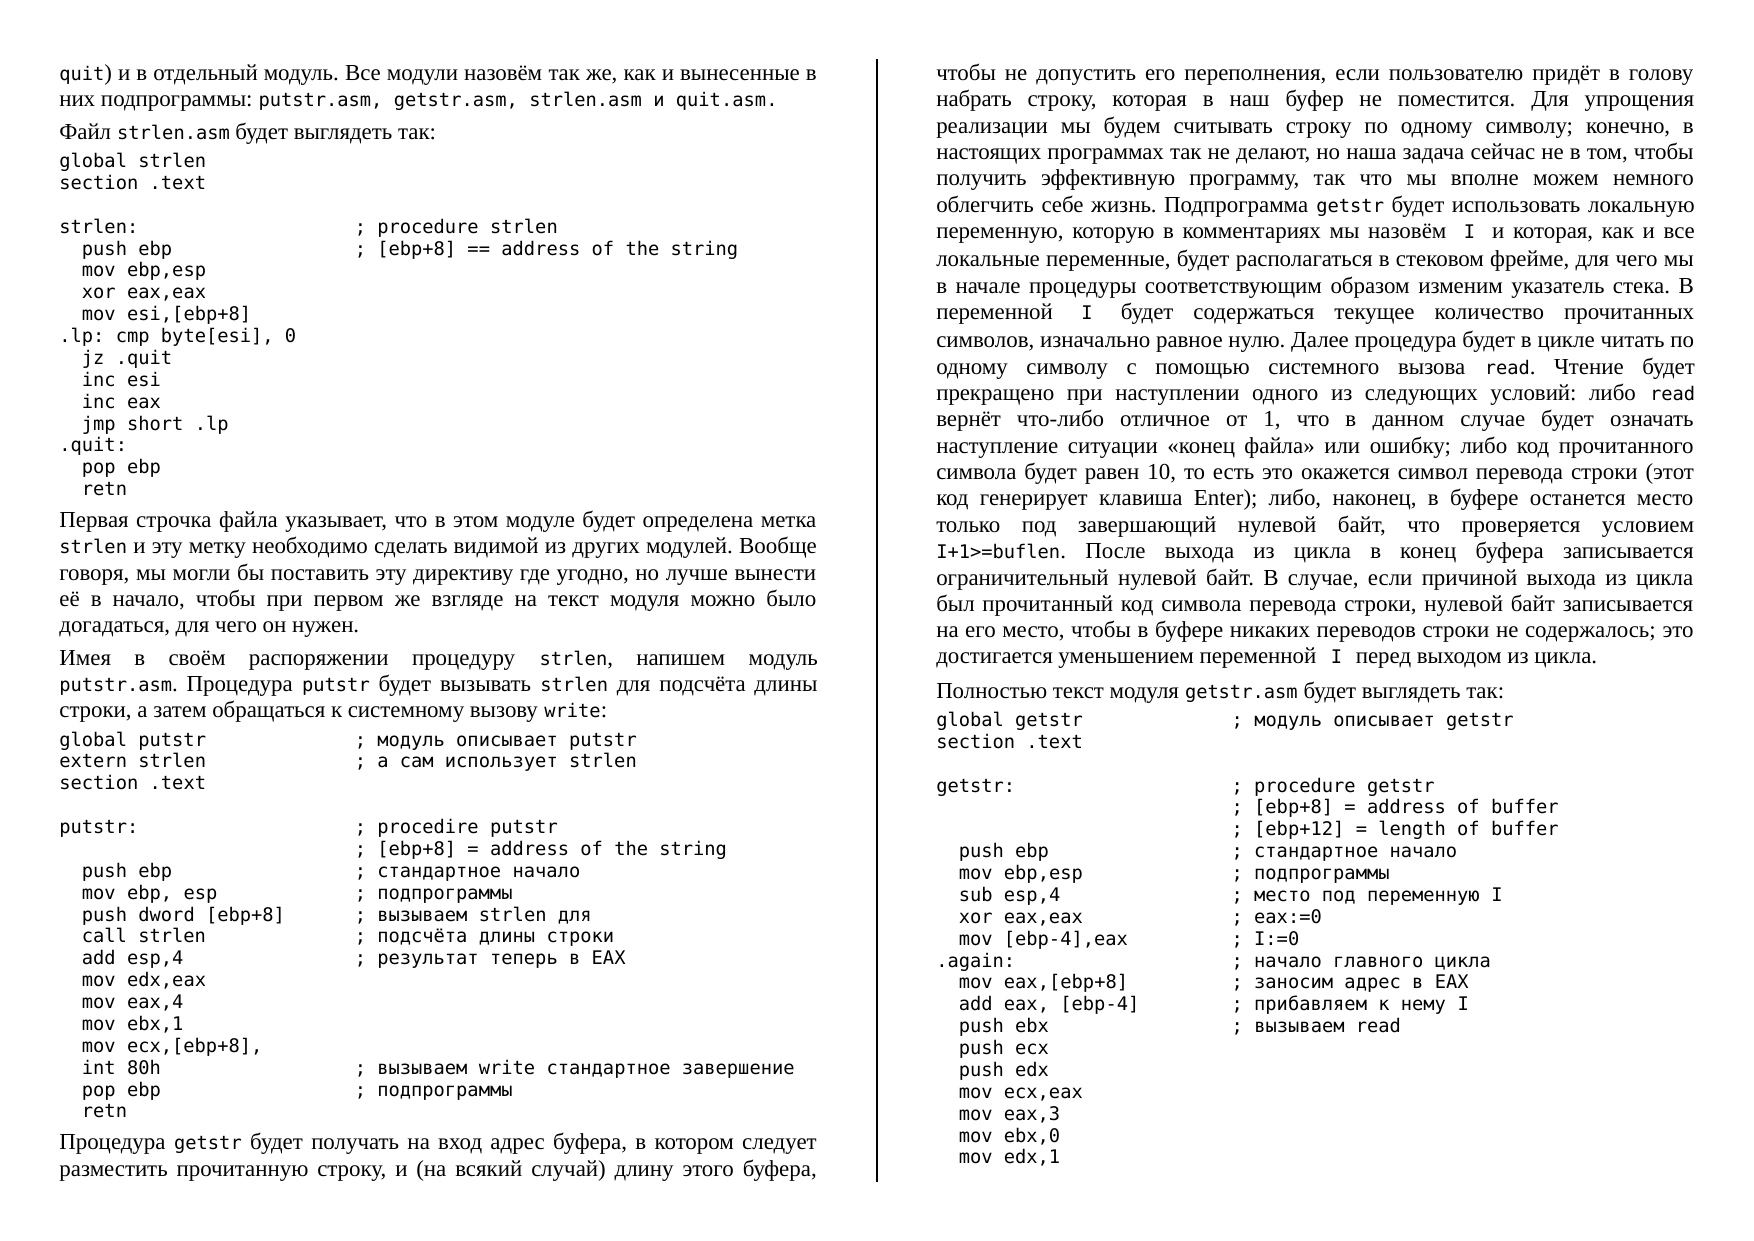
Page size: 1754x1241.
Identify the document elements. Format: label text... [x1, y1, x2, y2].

text .again: ; начало главного цикла [936, 950, 1695, 972]
text mov [ebp-4],eax ; I:=0 [936, 928, 1695, 950]
text push ebp ; стандартное начало [59, 860, 818, 882]
text inc esi [59, 369, 818, 391]
text push edx [936, 1059, 1695, 1081]
text global strlen [59, 150, 818, 172]
text pop ebp [59, 456, 818, 478]
text putstr: ; procedire putstr [59, 816, 818, 838]
text strlen: ; procedure strlen [59, 216, 818, 237]
text section .text [59, 172, 818, 194]
text .lp: cmp byte[esi], 0 [59, 325, 818, 347]
text Процедура getstr будет получать на вход адрес буфера, в котором следует разместить прочитанную строку, и (на всякий случай) длину этого буфера, [59, 1128, 818, 1181]
text Имея в своём распоряжении процедуру strlen, напишем модуль putstr.asm. Процедура putstr будет вызывать strlen для подсчёта длины строки, а затем обращаться к системному вызову write: [59, 644, 818, 723]
text extern strlen ; а сам использует strlen [59, 751, 818, 772]
text getstr: ; procedure getstr [936, 775, 1695, 797]
text push ebx ; вызываем read [936, 1015, 1695, 1037]
text .quit: [59, 434, 818, 456]
text Файл strlen.asm будет выглядеть так: [59, 118, 818, 144]
text push ecx [936, 1037, 1695, 1059]
text pop ebp ; подпрограммы [59, 1079, 818, 1101]
text mov esi,[ebp+8] [59, 303, 818, 325]
text add esp,4 ; результат теперь в EAX [59, 947, 818, 969]
text int 80h ; вызываем write стандартное завершение [59, 1057, 818, 1079]
text Полностью текст модуля getstr.asm будет выглядеть так: [936, 677, 1695, 703]
text ; [ebp+12] = length of buffer [936, 818, 1695, 840]
text чтобы не допустить его переполнения, если пользователю придёт в голову набрать строку, которая в наш буфер не поместится. Для упрощения реализации мы будем считывать строку по одному символу; конечно, в настоящих программах так не делают, но наша задача сейчас не в том, чтобы получить эффективную программу, так что мы вполне можем немного облегчить себе жизнь. Подпрограмма getstr будет использовать локальную переменную, которую в комментариях мы назовём I и которая, как и все локальные переменные, будет располагаться в стековом фрейме, для чего мы в начале процедуры соответствующим образом изменим указатель стека. В переменной I будет содержаться текущее количество прочитанных символов, изначально равное нулю. Далее процедура будет в цикле читать по одному символу с помощью системного вызова read. Чтение будет прекращено при наступлении одного из следующих условий: либо read вернёт что-либо отличное от 1, что в данном случае будет означать наступление ситуации «конец файла» или ошибку; либо код прочитанного символа будет равен 10, то есть это окажется символ перевода строки (этот код генерирует клавиша Enter); либо, наконец, в буфере останется место только под завершающий нулевой байт, что проверяется условием I+1>=buflen. После выхода из цикла в конец буфера записывается ограничительный нулевой байт. В случае, если причиной выхода из цикла был прочитанный код символа перевода строки, нулевой байт записывается на его место, чтобы в буфере никаких переводов строки не содержалось; это достигается уменьшением переменной I перед выходом из цикла. [936, 59, 1695, 671]
text mov eax,3 [936, 1103, 1695, 1125]
text xor eax,eax ; eax:=0 [936, 906, 1695, 928]
text quit) и в отдельный модуль. Все модули назовём так же, как и вынесенные в них подпрограммы: putstr.asm, getstr.asm, strlen.asm и quit.asm. [59, 59, 818, 112]
text Первая строчка файла указывает, что в этом модуле будет определена метка strlen и эту метку необходимо сделать видимой из других модулей. Вообще говоря, мы могли бы поставить эту директиву где угодно, но лучше вынести её в начало, чтобы при первом же взгляде на текст модуля можно было догадаться, для чего он нужен. [59, 506, 818, 638]
text push ebp ; [ebp+8] == address of the string [59, 237, 818, 259]
text mov edx,1 [936, 1147, 1695, 1168]
text mov ebx,1 [59, 1013, 818, 1035]
text inc eax [59, 391, 818, 412]
text mov eax,4 [59, 991, 818, 1013]
text mov ecx,[ebp+8], [59, 1035, 818, 1057]
text push ebp ; стандартное начало [936, 840, 1695, 862]
text jz .quit [59, 347, 818, 369]
text section .text [59, 772, 818, 794]
text jmp short .lp [59, 412, 818, 434]
text mov ecx,eax [936, 1081, 1695, 1103]
text add eax, [ebp-4] ; прибавляем к нему I [936, 993, 1695, 1015]
text sub esp,4 ; место под переменную I [936, 884, 1695, 906]
text mov edx,eax [59, 969, 818, 991]
text global putstr ; модуль описывает putstr [59, 729, 818, 751]
text mov ebx,0 [936, 1125, 1695, 1147]
text mov ebp, esp ; подпрограммы [59, 882, 818, 904]
text push dword [ebp+8] ; вызываем strlen для [59, 904, 818, 926]
text ; [ebp+8] = address of buffer [936, 797, 1695, 818]
text mov ebp,esp [59, 259, 818, 281]
text mov eax,[ebp+8] ; заносим адрес в EAX [936, 972, 1695, 993]
text mov ebp,esp ; подпрограммы [936, 862, 1695, 884]
text retn [59, 478, 818, 500]
text ; [ebp+8] = address of the string [59, 838, 818, 860]
text xor eax,eax [59, 281, 818, 303]
text section .text [936, 731, 1695, 753]
text global getstr ; модуль описывает getstr [936, 709, 1695, 731]
text call strlen ; подсчёта длины строки [59, 926, 818, 947]
text retn [59, 1101, 818, 1122]
